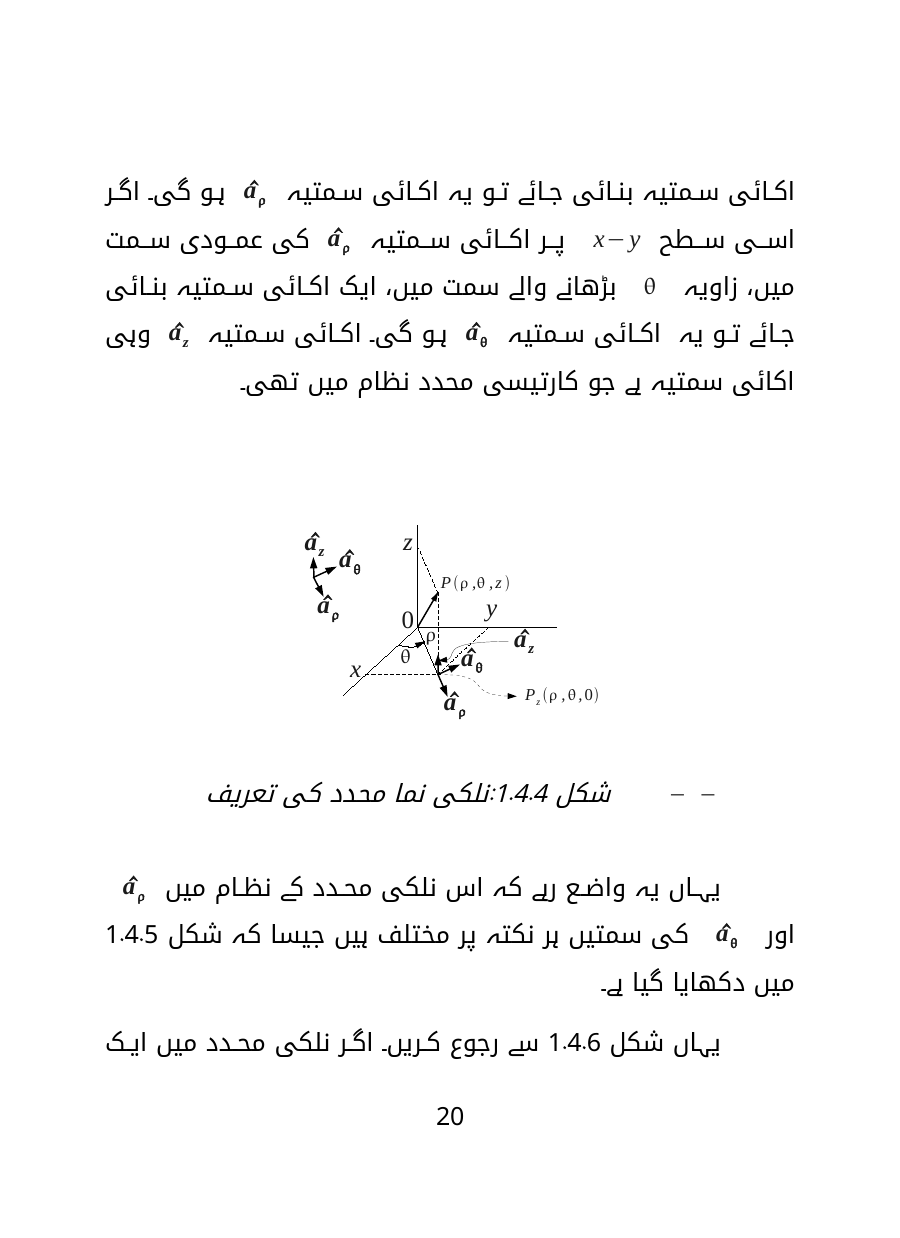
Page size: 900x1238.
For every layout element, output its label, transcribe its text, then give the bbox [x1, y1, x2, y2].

list شکل 14:نلکی نما محدد کی تعریف [198, 477, 702, 818]
text یہاں یہ واضع رہے کہ اس نلکی محدد کے نظام میں اور کی سمتیں ہر نکتہ پر مختلف ہیں جیسا کہ شکل 15 میں دکھایا گیا ہے۔ [105, 864, 795, 1007]
text سطح میں محددسے زاویہکی جانب اگر اکائی سمتیہ بنائی جائے تو یہ اکائی سمتیہہو گی۔ اگر اسی سطح پر اکائی سمتیہکی عمودی سمت میں، زاویہ بڑھانے والے سمت میں، ایک اکائی سمتیہ بنائی جائے تو یہ اکائی سمتیہہو گی۔ اکائی سمتیہوہی اکائی سمتیہ ہے جو کارتیسی محدد نظام میں تھی۔ [105, 168, 795, 406]
text یہاں شکل 16 سے رجوع کریں۔ اگر نلکی محدد میں ایک سمتیہ ( جس کا متغیرہصفر کے برابر ہو، یعنی ، اور اس کا رداس ایک مستقل مقدار ہو مثلاً ) کو یوں بنایا جائے کہ اس کا زاویہ کو صفر سے تک لے جایا جائے تو اس سمتیہ کی چونچ سطح پر ایک دائرہ بنائے گی۔ اب اگر اسی سمتیہ کے متغیرہکو بھی تبدیل کیا جائے، مثلاً کو صفر اور تین کے درمیان اس طرح تبدیل کیا جائے کہ ہرپرکو صفر سے تین تک لے جایا جائے تو یہ سمتیہ ایک نلکی بنائے گی۔ اسی وجہ سے اس نظام کو نلکی محدد کہتے ہیں۔ اب اگر ہم سمتیہ کے تینوں متغیرہ تبدیل کریں تو ہمیں نلکی کا حجم ملتا ہے۔ اگلے تین مساوات ان باتوں کو ظاہر کرتے ہیں۔ [105, 1019, 795, 1067]
